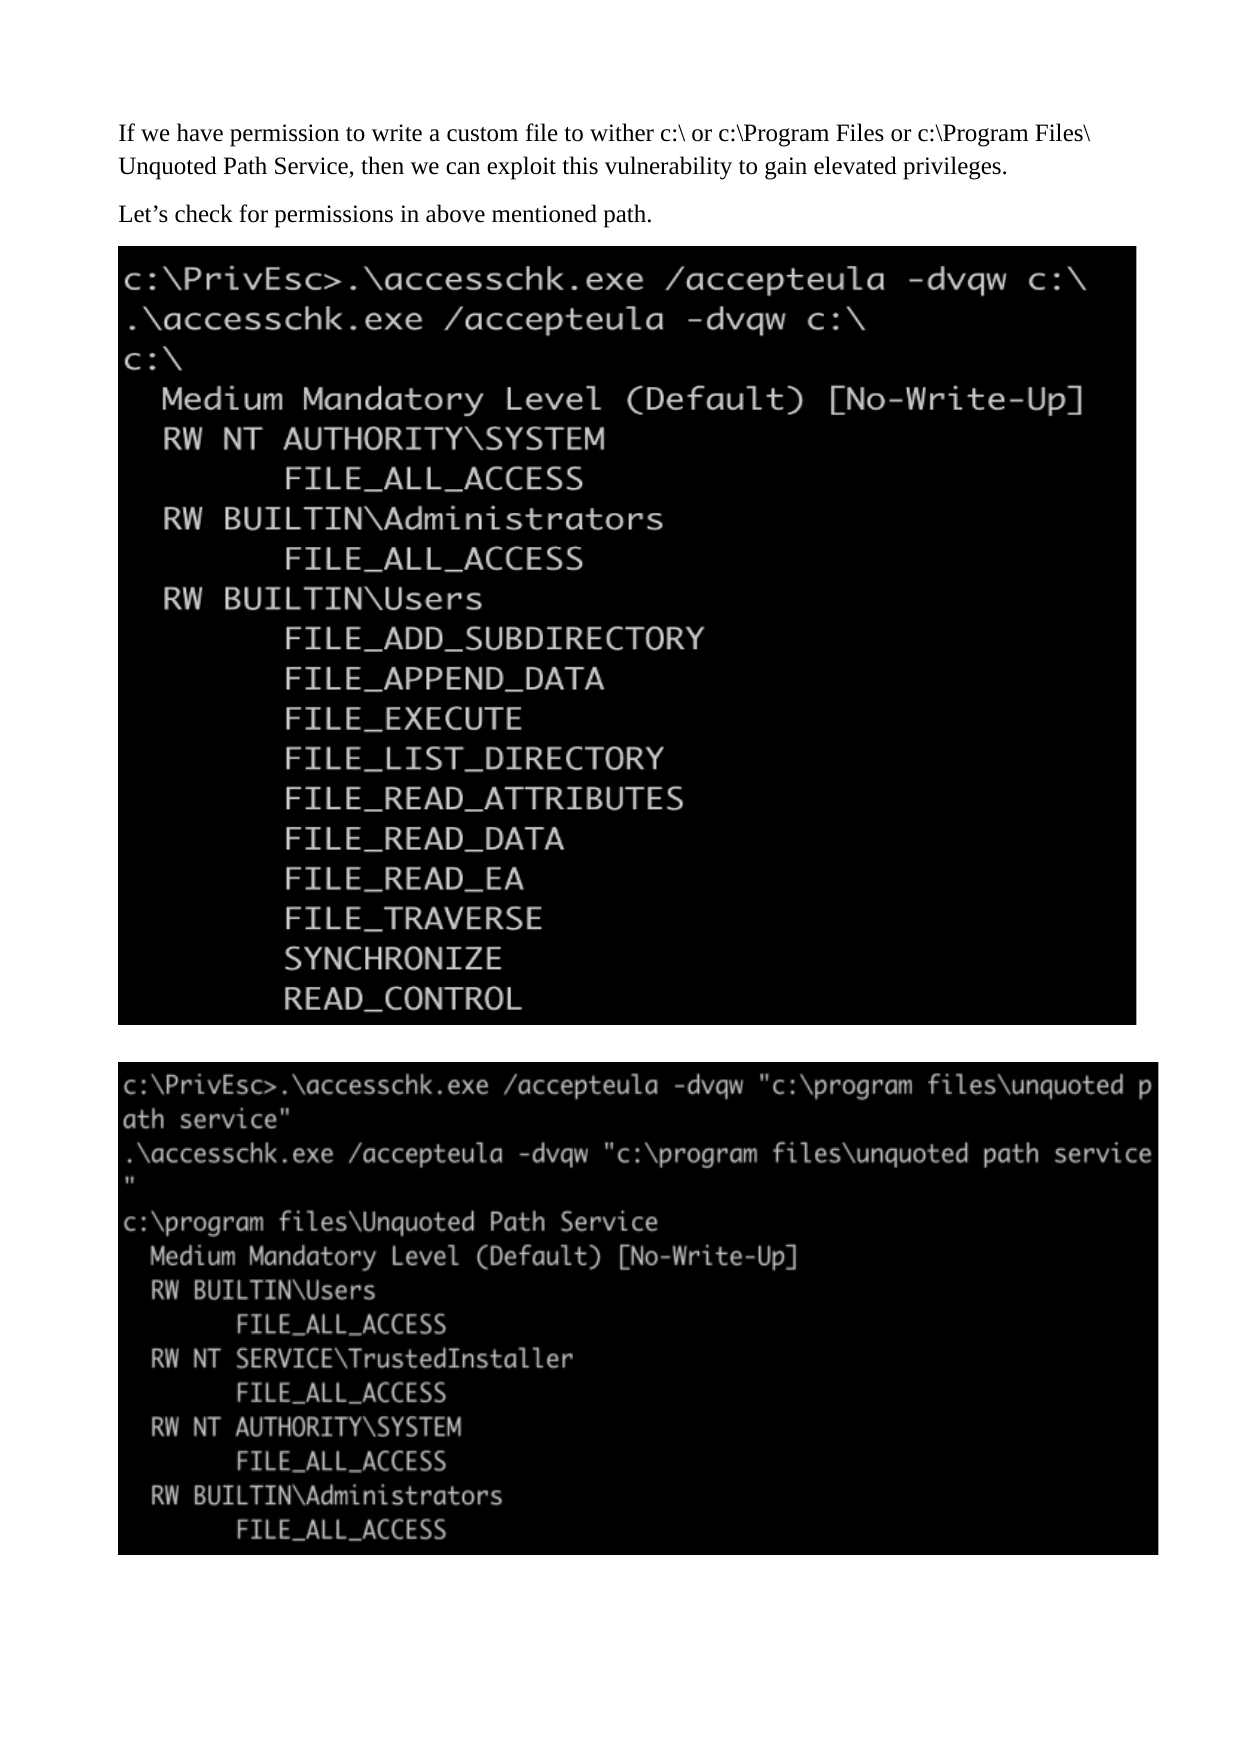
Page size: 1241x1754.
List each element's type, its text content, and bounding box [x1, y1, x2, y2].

picture [118, 246, 1137, 1025]
text If we have permission to write a custom file to wither c:\ or c:\Program Files or c:\Program Files\Unquoted Path Service, then we can exploit this vulnerability to gain elevated privileges. [118, 118, 1122, 180]
text Let’s check for permissions in above mentioned path. [118, 199, 1122, 227]
picture [118, 1062, 1159, 1555]
